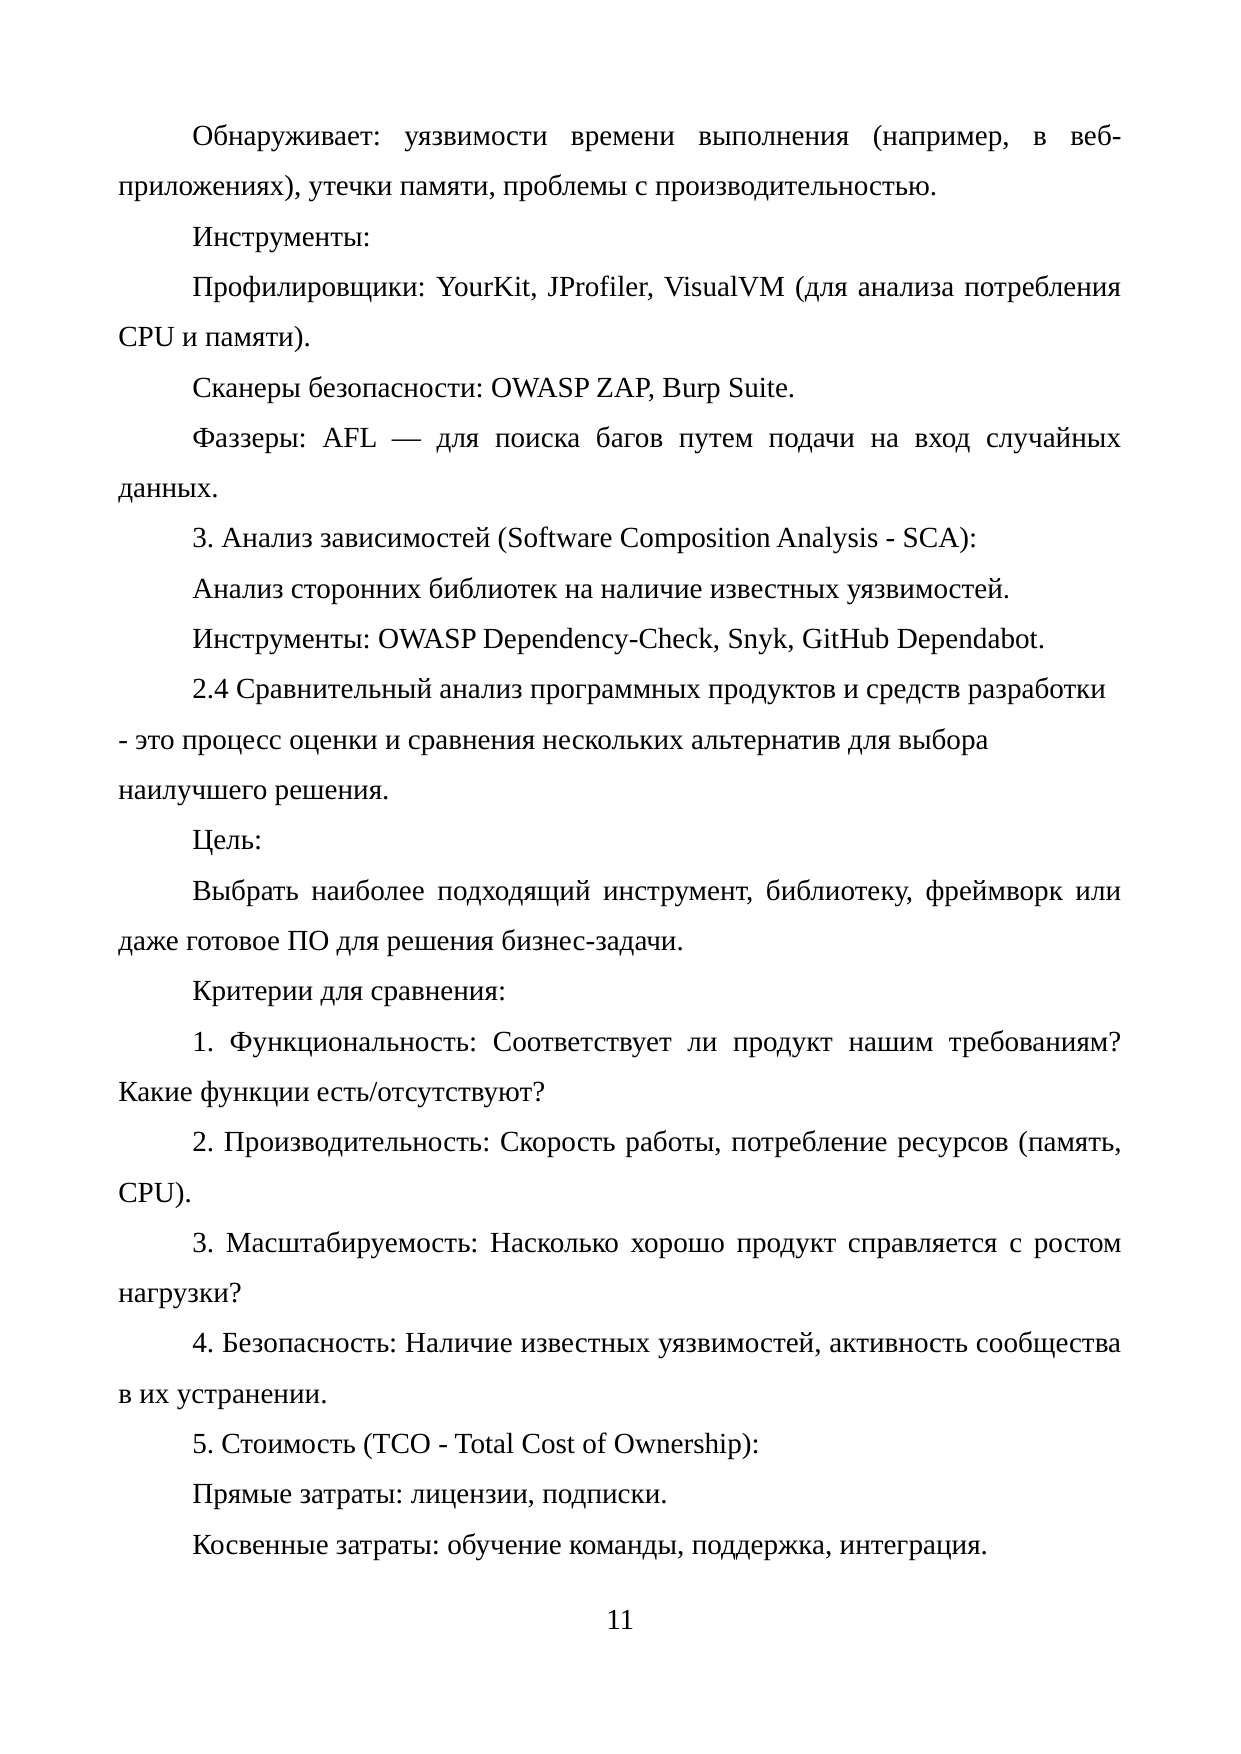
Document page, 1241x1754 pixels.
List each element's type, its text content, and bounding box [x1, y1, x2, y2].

text Косвенные затраты: обучение команды, поддержка, интеграция. [118, 1527, 1122, 1560]
text Анализ сторонних библиотек на наличие известных уязвимостей. [118, 571, 1122, 604]
text Критерии для сравнения: [118, 973, 1122, 1007]
text Прямые затраты: лицензии, подписки. [118, 1477, 1122, 1510]
text 2. Производительность: Скорость работы, потребление ресурсов (память, CPU). [118, 1124, 1122, 1208]
text Инструменты: [118, 219, 1122, 252]
text 1. Функциональность: Соответствует ли продукт нашим требованиям? Какие функции есть/отсутствуют? [118, 1024, 1122, 1108]
text - это процесс оценки и сравнения нескольких альтернатив для выбора наилучшего решения. [118, 672, 1122, 806]
text Инструменты: OWASP Dependency-Check, Snyk, GitHub Dependabot. [118, 621, 1122, 655]
text 4. Безопасность: Наличие известных уязвимостей, активность сообщества в их устранении. [118, 1326, 1122, 1409]
text Сканеры безопасности: OWASP ZAP, Burp Suite. [118, 370, 1122, 403]
text Обнаруживает: уязвимости времени выполнения (например, в веб-приложениях), утечки памяти, проблемы с производительностью. [118, 118, 1122, 202]
text 3. Масштабируемость: Насколько хорошо продукт справляется с ростом нагрузки? [118, 1225, 1122, 1309]
text Выбрать наиболее подходящий инструмент, библиотеку, фреймворк или даже готовое ПО для решения бизнес-задачи. [118, 873, 1122, 957]
subtitle 2.4 Сравнительный анализ программных продуктов и средств разработки [192, 672, 1106, 705]
text 5. Стоимость (TCO - Total Cost of Ownership): [118, 1426, 1122, 1460]
text Фаззеры: AFL — для поиска багов путем подачи на вход случайных данных. [118, 420, 1122, 504]
text 3. Анализ зависимостей (Software Composition Analysis - SCA): [118, 521, 1122, 554]
text Профилировщики: YourKit, JProfiler, VisualVM (для анализа потребления CPU и памяти). [118, 269, 1122, 353]
text Цель: [118, 822, 1122, 856]
